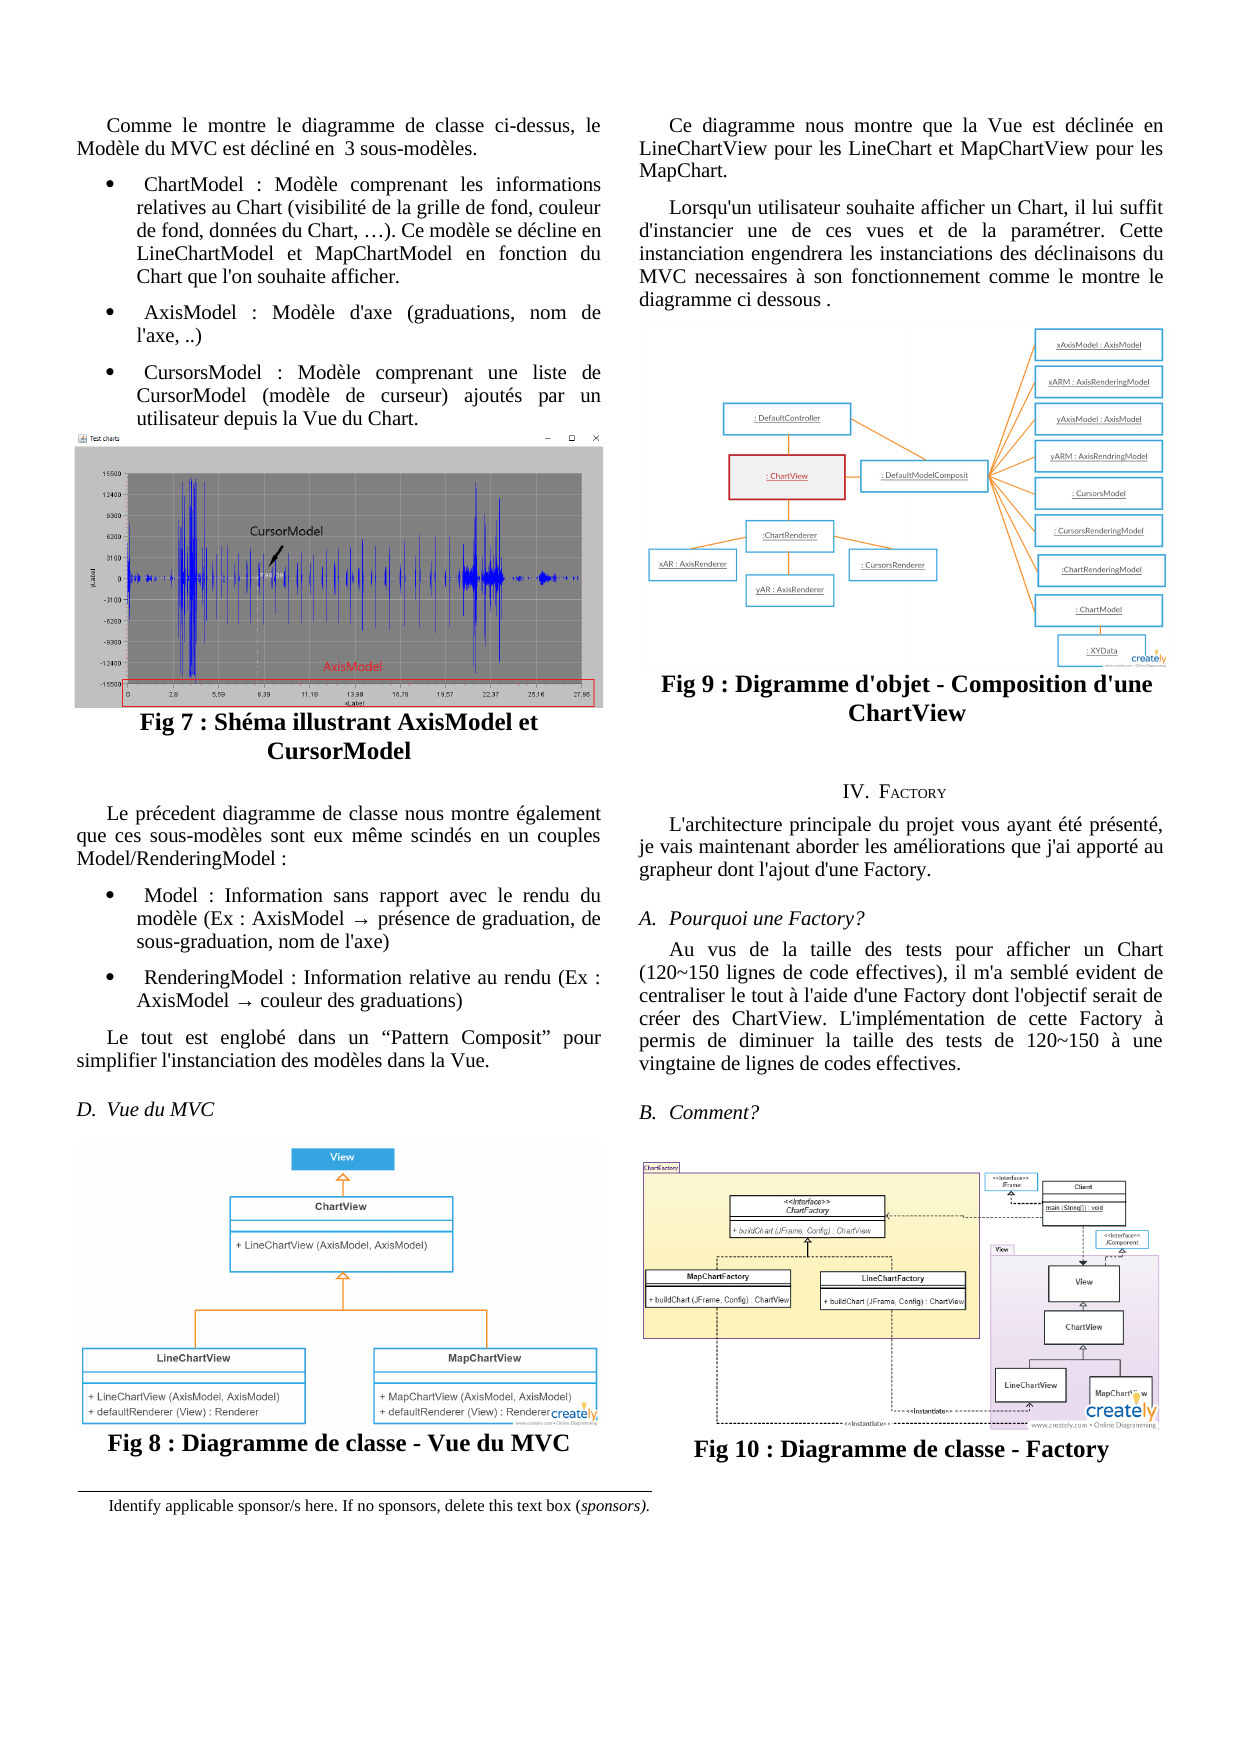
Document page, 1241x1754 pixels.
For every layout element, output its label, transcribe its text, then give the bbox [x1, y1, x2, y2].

text Comme le montre le diagramme de classe ci-dessus, le Modèle du MVC est décliné en 3 sous-modèles. [76, 112, 601, 159]
text Fig 9 : Digramme d'objet - Composition d'une ChartView [644, 670, 1169, 727]
subtitle Vue du MVC [76, 1097, 601, 1121]
text Ce diagramme nous montre que la Vue est déclinée en LineChartView pour les LineChart et MapChartView pour les MapChart. [639, 112, 1164, 182]
list Model : Information sans rapport avec le rendu du modèle (Ex : AxisModel → présence de graduation, de sous-graduation, nom de l'axe) [106, 883, 601, 953]
picture [644, 324, 1170, 670]
subtitle Factory [639, 779, 1164, 803]
text Identify applicable sponsor/s here. If no sponsors, delete this text box (sponsors). [78, 1492, 652, 1515]
text Fig 7 : Shéma illustrant AxisModel et CursorModel [74, 708, 603, 765]
text Lorsqu'un utilisateur souhaite afficher un Chart, il lui suffit d'instancier une de ces vues et de la paramétrer. Cette instanciation engendrera les instanciations des déclinaisons du MVC necessaires à son fonctionnement comme le montre le diagramme ci dessous . [639, 195, 1164, 311]
list RenderingModel : Information relative au rendu (Ex : AxisModel → couleur des graduations) [106, 965, 601, 1012]
picture [638, 1157, 1164, 1434]
text L'architecture principale du projet vous ayant été présenté, je vais maintenant aborder les améliorations que j'ai apporté au grapheur dont l'ajout d'une Factory. [639, 811, 1164, 881]
picture [76, 1141, 602, 1429]
list AxisModel : Modèle d'axe (graduations, nom de l'axe, ..) [106, 300, 601, 347]
subtitle Pourquoi une Factory? [639, 906, 1164, 930]
list ChartModel : Modèle comprenant les informations relatives au Chart (visibilité de la grille de fond, couleur de fond, données du Chart, …). Ce modèle se décline en LineChartModel et MapChartModel en fonction du Chart que l'on souhaite afficher. [106, 172, 601, 288]
text Le tout est englobé dans un “Pattern Composit” pour simplifier l'instanciation des modèles dans la Vue. [76, 1025, 601, 1072]
text Le précedent diagramme de classe nous montre également que ces sous-modèles sont eux même scindés en un couples Model/RenderingModel : [76, 800, 601, 870]
list CursorsModel : Modèle comprenant une liste de CursorModel (modèle de curseur) ajoutés par un utilisateur depuis la Vue du Chart. [106, 360, 601, 429]
picture [74, 432, 604, 708]
text Fig 8 : Diagramme de classe - Vue du MVC [92, 1429, 586, 1457]
subtitle Comment? [639, 1100, 1164, 1124]
text Au vus de la taille des tests pour afficher un Chart (120~150 lignes de code effectives), il m'a semblé evident de centraliser le tout à l'aide d'une Factory dont l'objectif serait de créer des ChartView. L'implémentation de cette Factory à permis de diminuer la taille des tests de 120~150 à une vingtaine de lignes de codes effectives. [639, 937, 1164, 1075]
text Fig 10 : Diagramme de classe - Factory [639, 1434, 1164, 1463]
